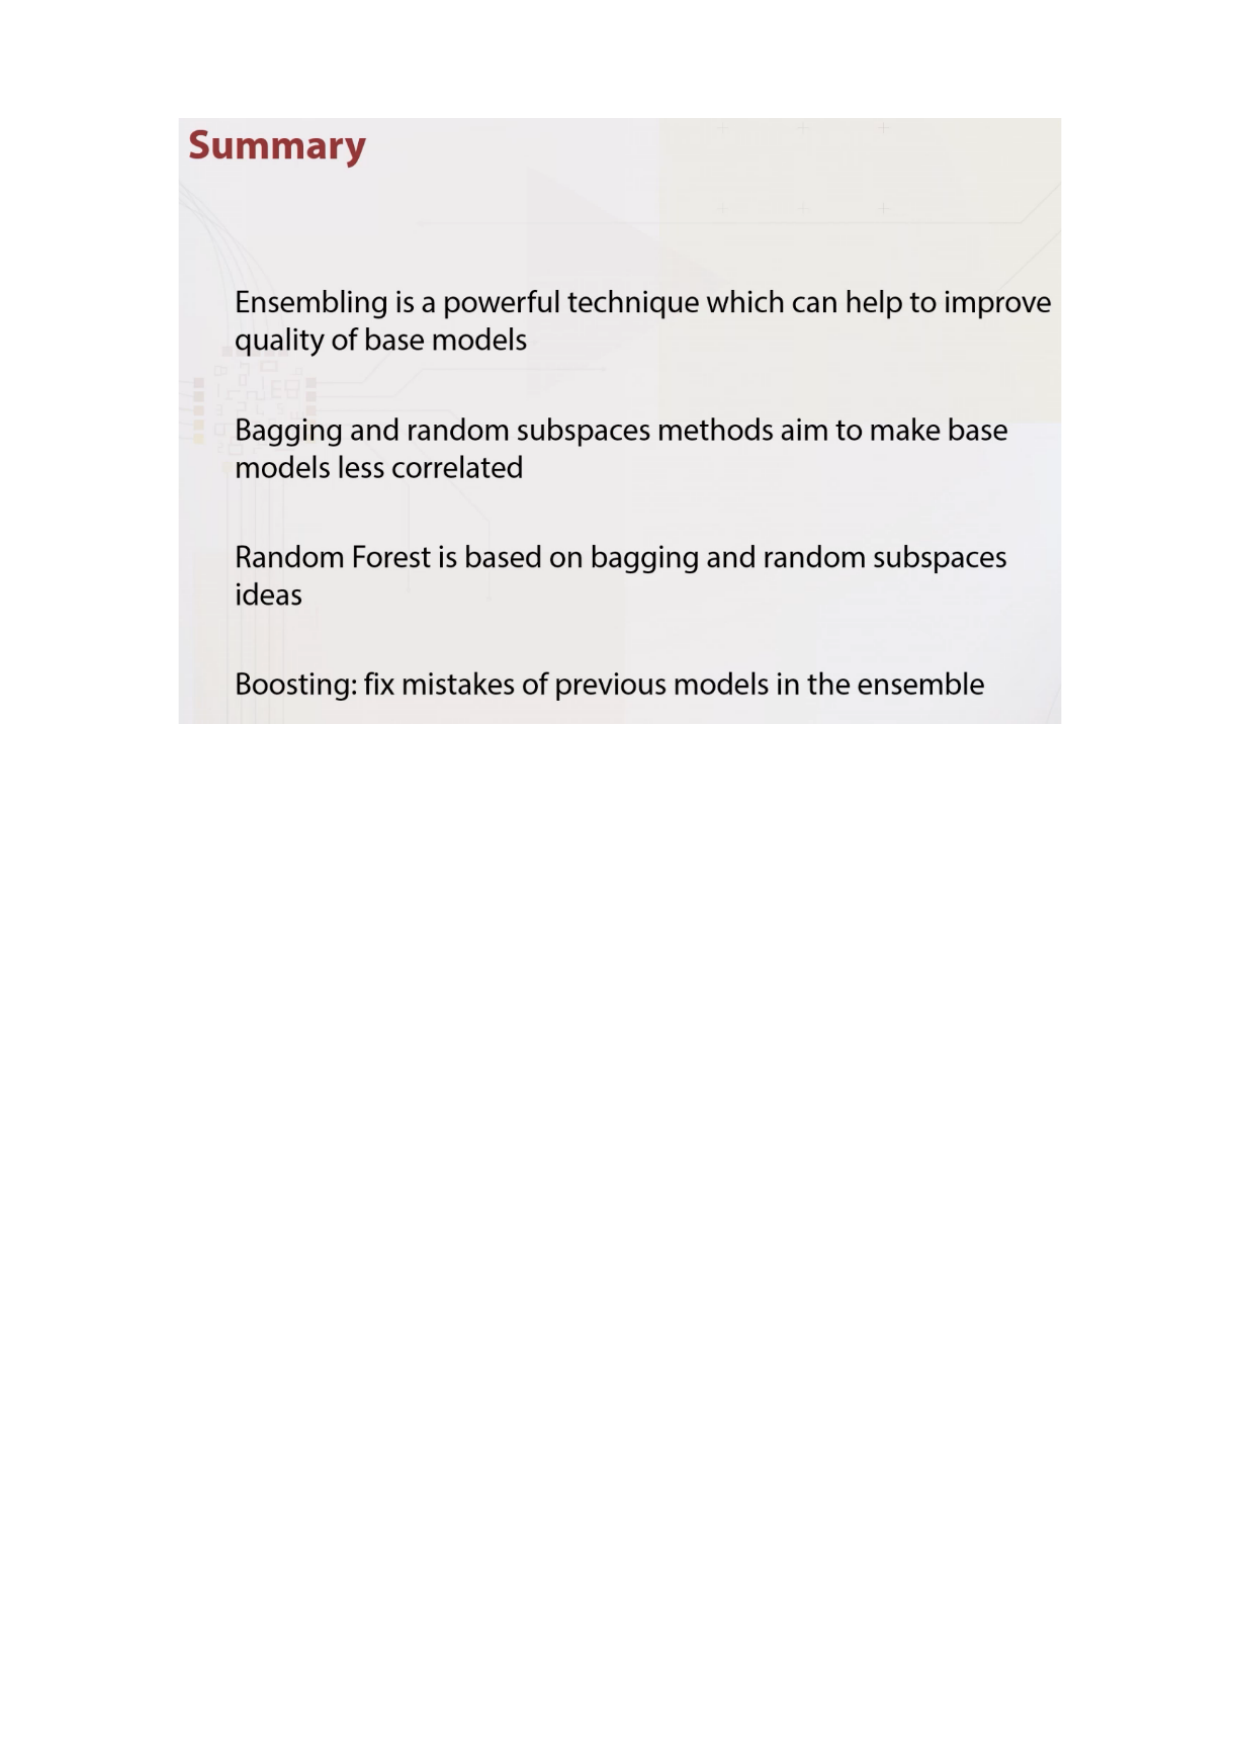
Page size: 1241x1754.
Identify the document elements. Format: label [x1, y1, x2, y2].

picture [178, 118, 1062, 724]
